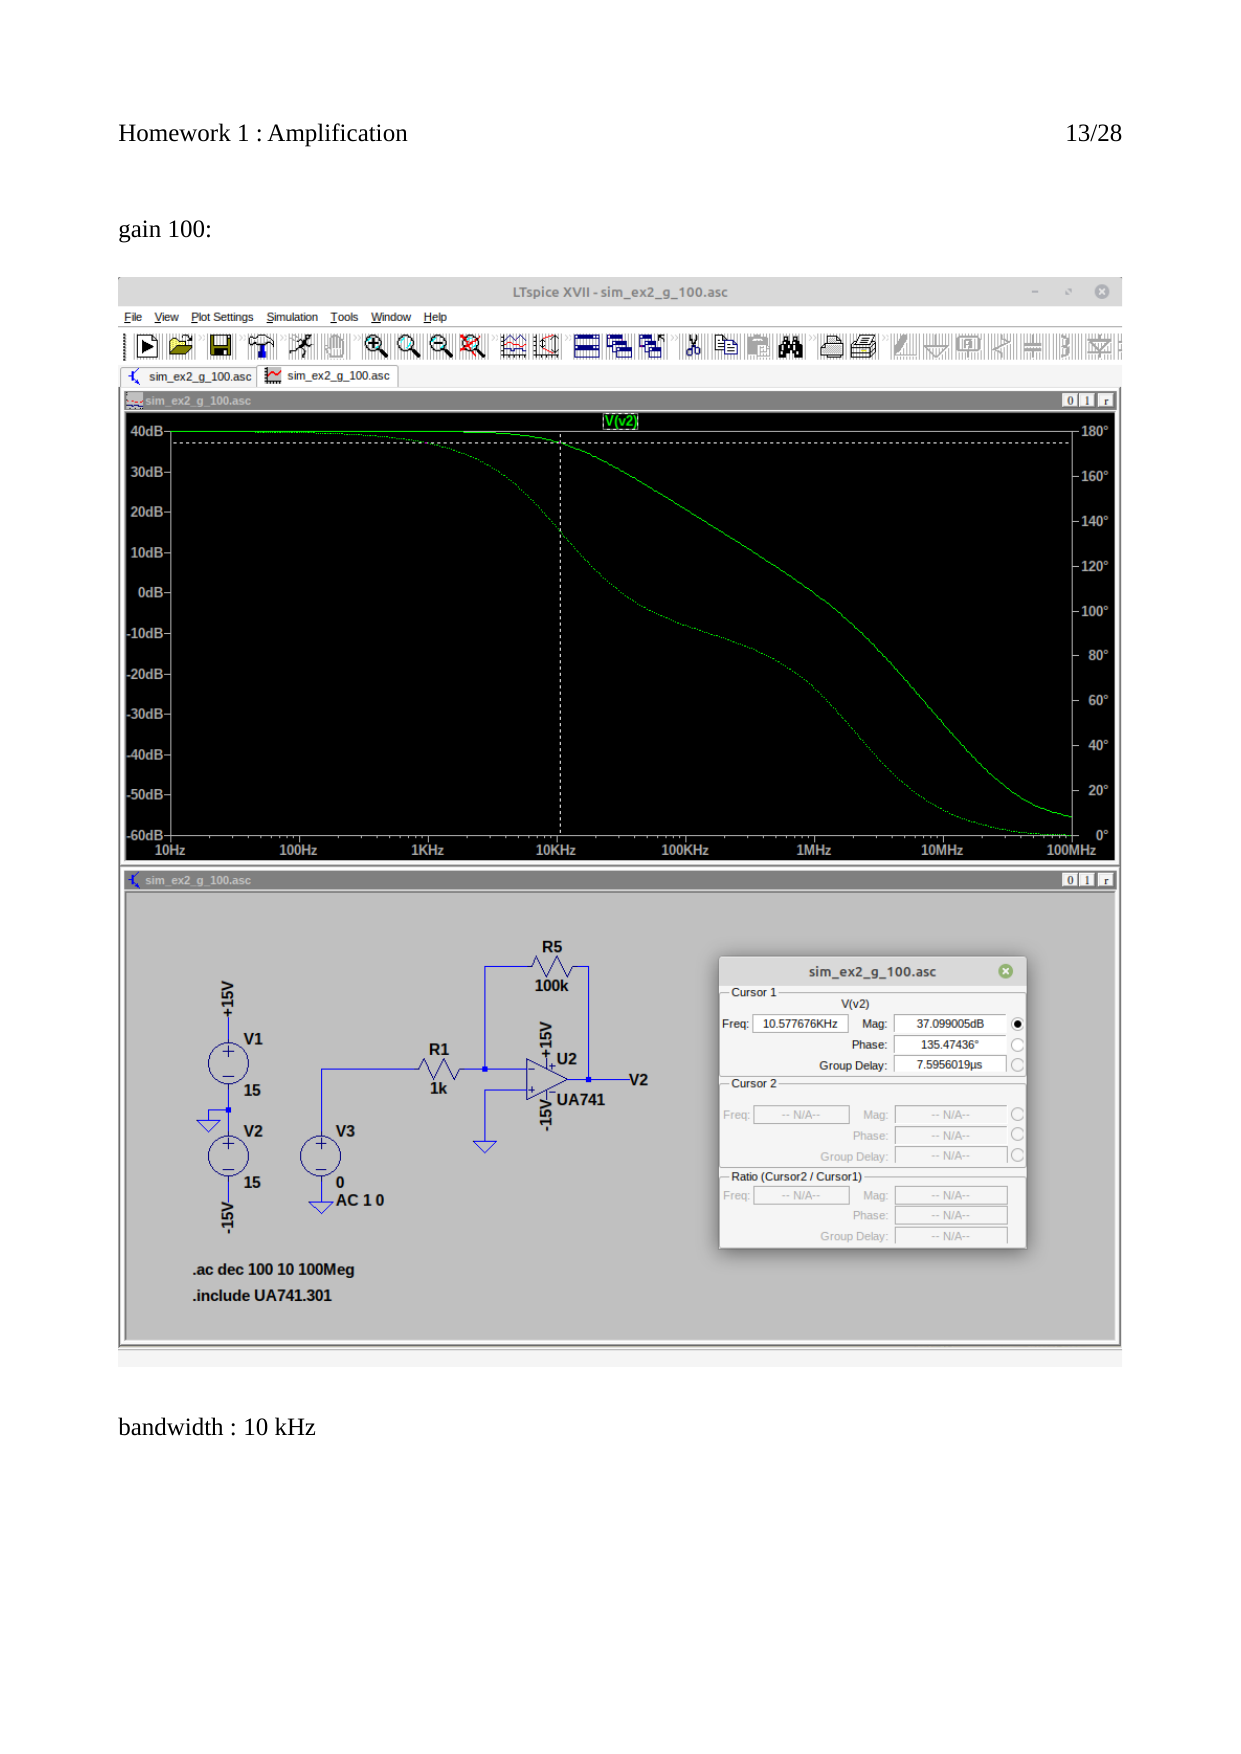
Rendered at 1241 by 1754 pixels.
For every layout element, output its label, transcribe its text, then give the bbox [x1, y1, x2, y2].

text bandwidth : 10 kHz [118, 1412, 1122, 1441]
text gain 100: [118, 214, 1122, 242]
picture [118, 277, 1123, 1367]
